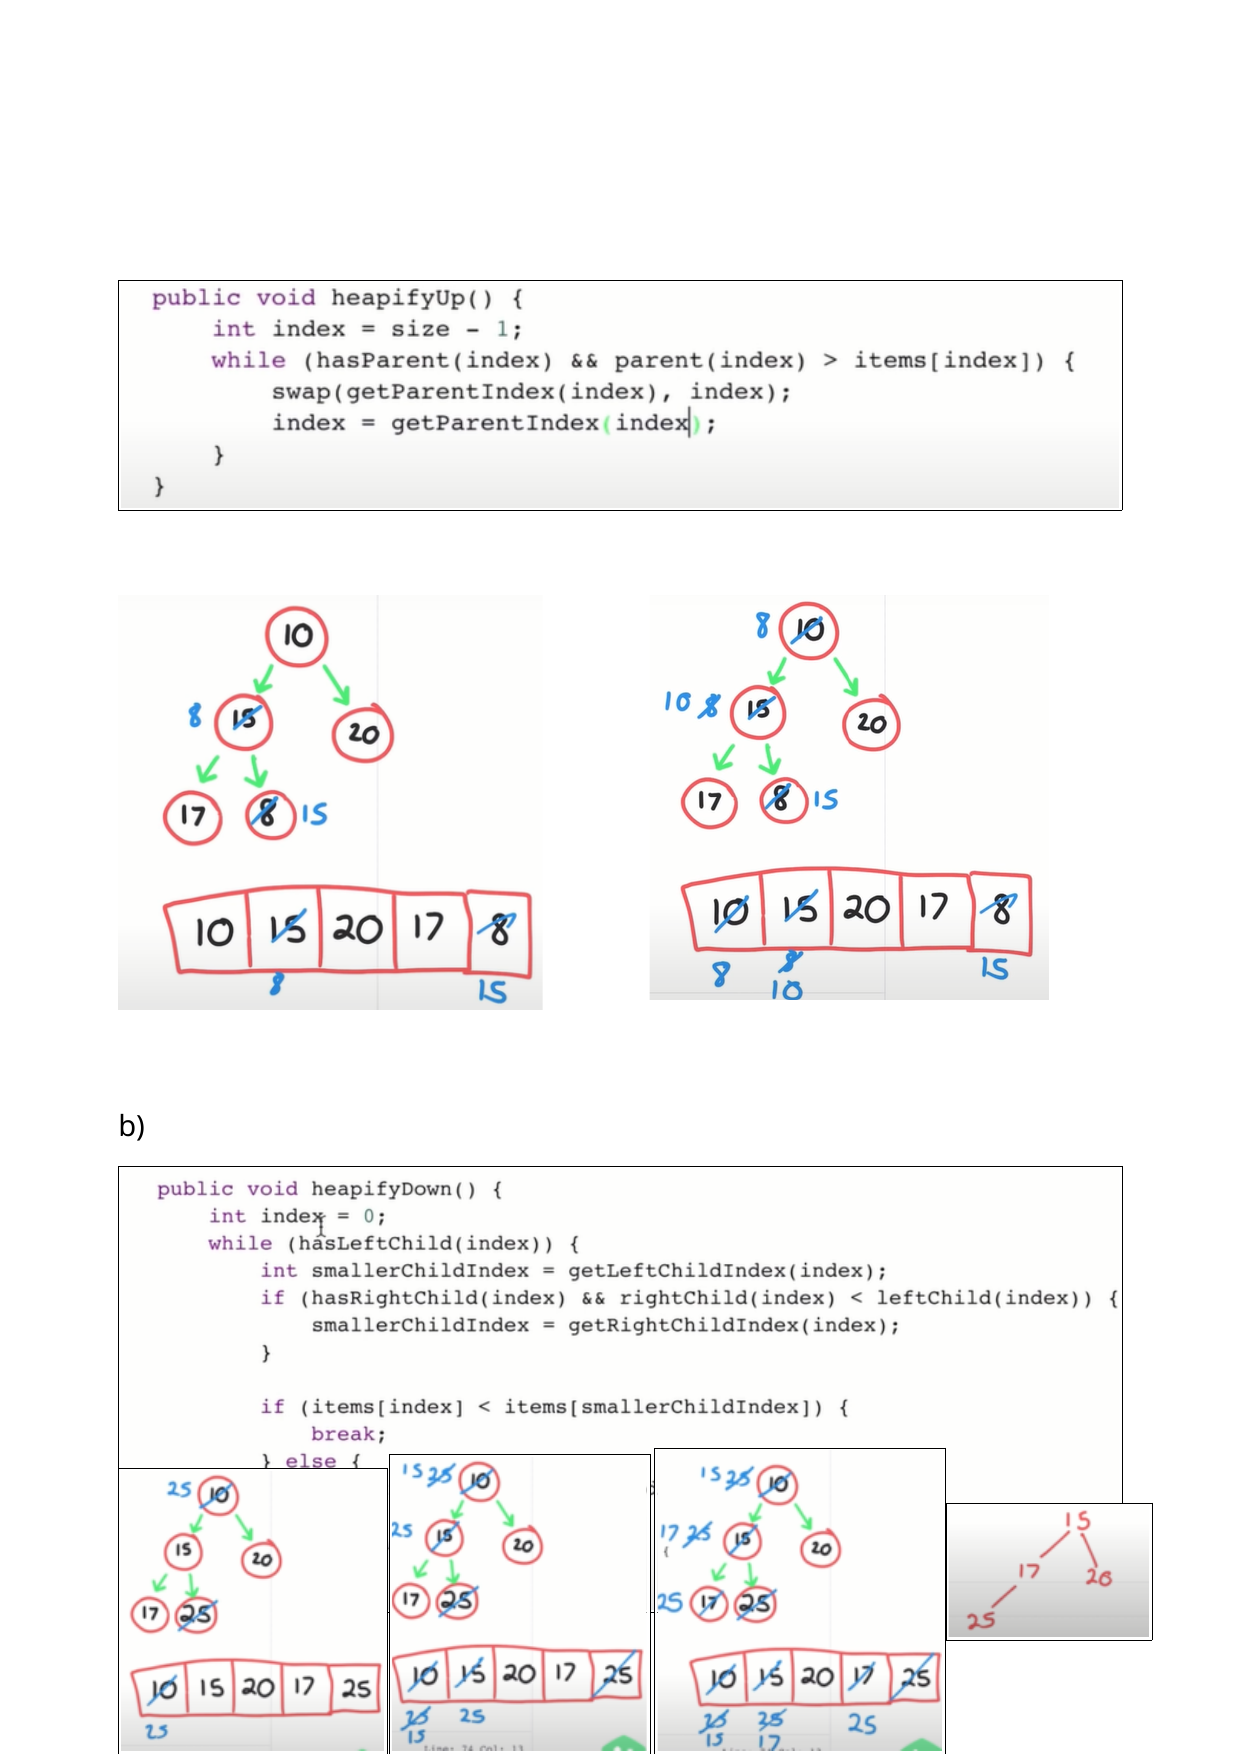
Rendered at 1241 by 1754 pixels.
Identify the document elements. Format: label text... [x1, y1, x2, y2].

picture [391, 1457, 647, 1751]
picture [657, 1450, 942, 1751]
picture [118, 595, 543, 1010]
picture [649, 595, 1049, 1000]
picture [121, 283, 1119, 508]
picture [121, 1168, 1120, 1610]
picture [948, 1505, 1149, 1637]
picture [121, 1471, 384, 1751]
text b) [118, 1106, 1122, 1145]
